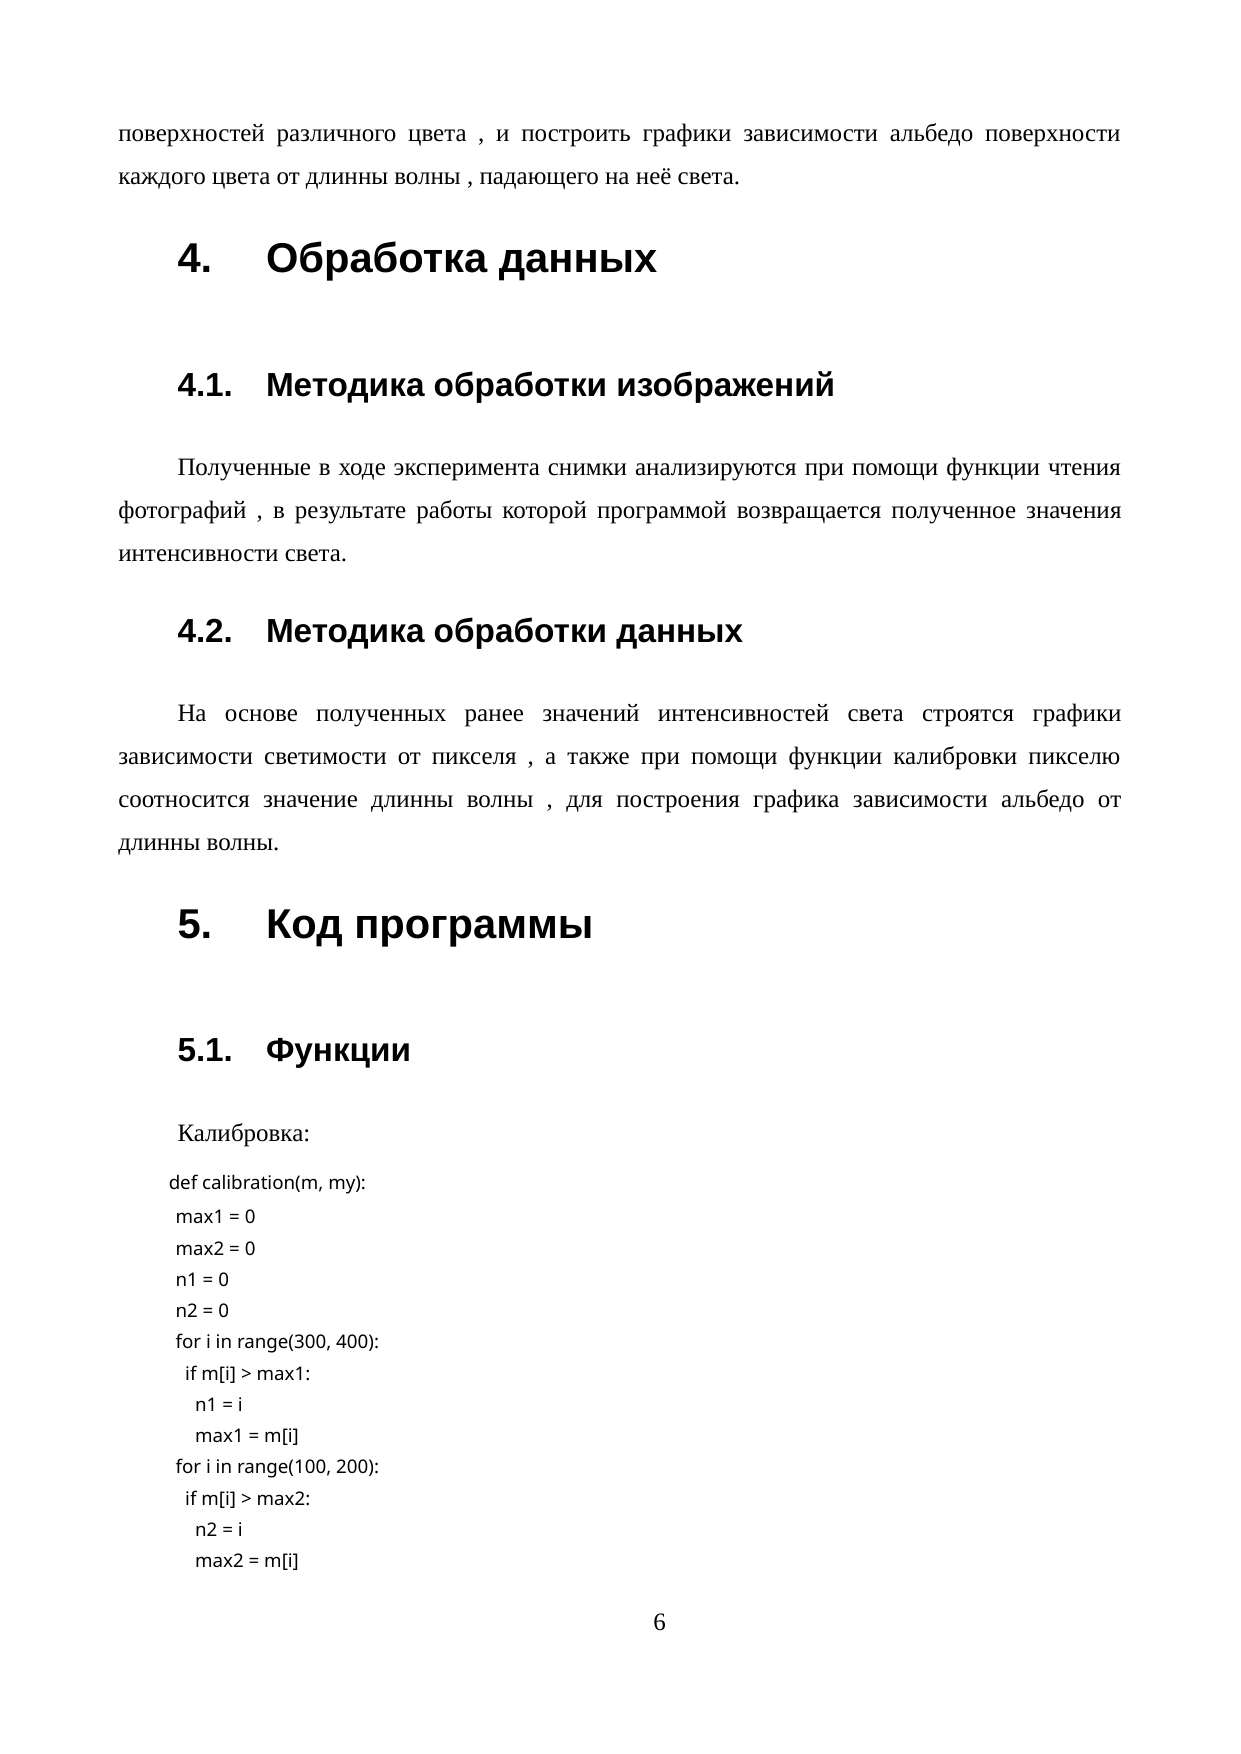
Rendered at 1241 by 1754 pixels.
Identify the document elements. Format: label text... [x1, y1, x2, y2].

subtitle Обработка данных [118, 234, 1122, 282]
table_cell n1 = 0 [166, 1260, 1075, 1292]
table_cell max1 = m[i] [166, 1417, 1075, 1448]
table_cell max2 = 0 [166, 1229, 1075, 1260]
table_cell max1 = 0 [166, 1198, 1075, 1229]
table_cell for i in range(100, 200): [166, 1448, 1075, 1479]
table_cell max2 = m[i] [166, 1542, 1075, 1573]
table_cell n2 = i [166, 1510, 1075, 1542]
subtitle Функции [118, 1031, 1122, 1069]
text поверхностей различного цвета , и построить графики зависимости альбедо поверхности каждого цвета от длинны волны , падающего на неё света. [118, 118, 1122, 190]
text Калибровка: [118, 1118, 1122, 1146]
table_header def calibration(m, my): [166, 1161, 1075, 1198]
text Полученные в ходе эксперимента снимки анализируются при помощи функции чтения фотографий , в результате работы которой программой возвращается полученное значения интенсивности света. [118, 452, 1122, 567]
table_cell if m[i] > max1: [166, 1354, 1075, 1385]
table_cell if m[i] > max2: [166, 1479, 1075, 1510]
subtitle Методика обработки данных [118, 611, 1122, 649]
table_cell n1 = i [166, 1385, 1075, 1417]
text На основе полученных ранее значений интенсивностей света строятся графики зависимости светимости от пикселя , а также при помощи функции калибровки пикселю соотносится значение длинны волны , для построения графика зависимости альбедо от длинны волны. [118, 698, 1122, 856]
subtitle Код программы [118, 900, 1122, 948]
subtitle Методика обработки изображений [118, 365, 1122, 403]
table_cell for i in range(300, 400): [166, 1323, 1075, 1354]
table_cell n2 = 0 [166, 1292, 1075, 1323]
